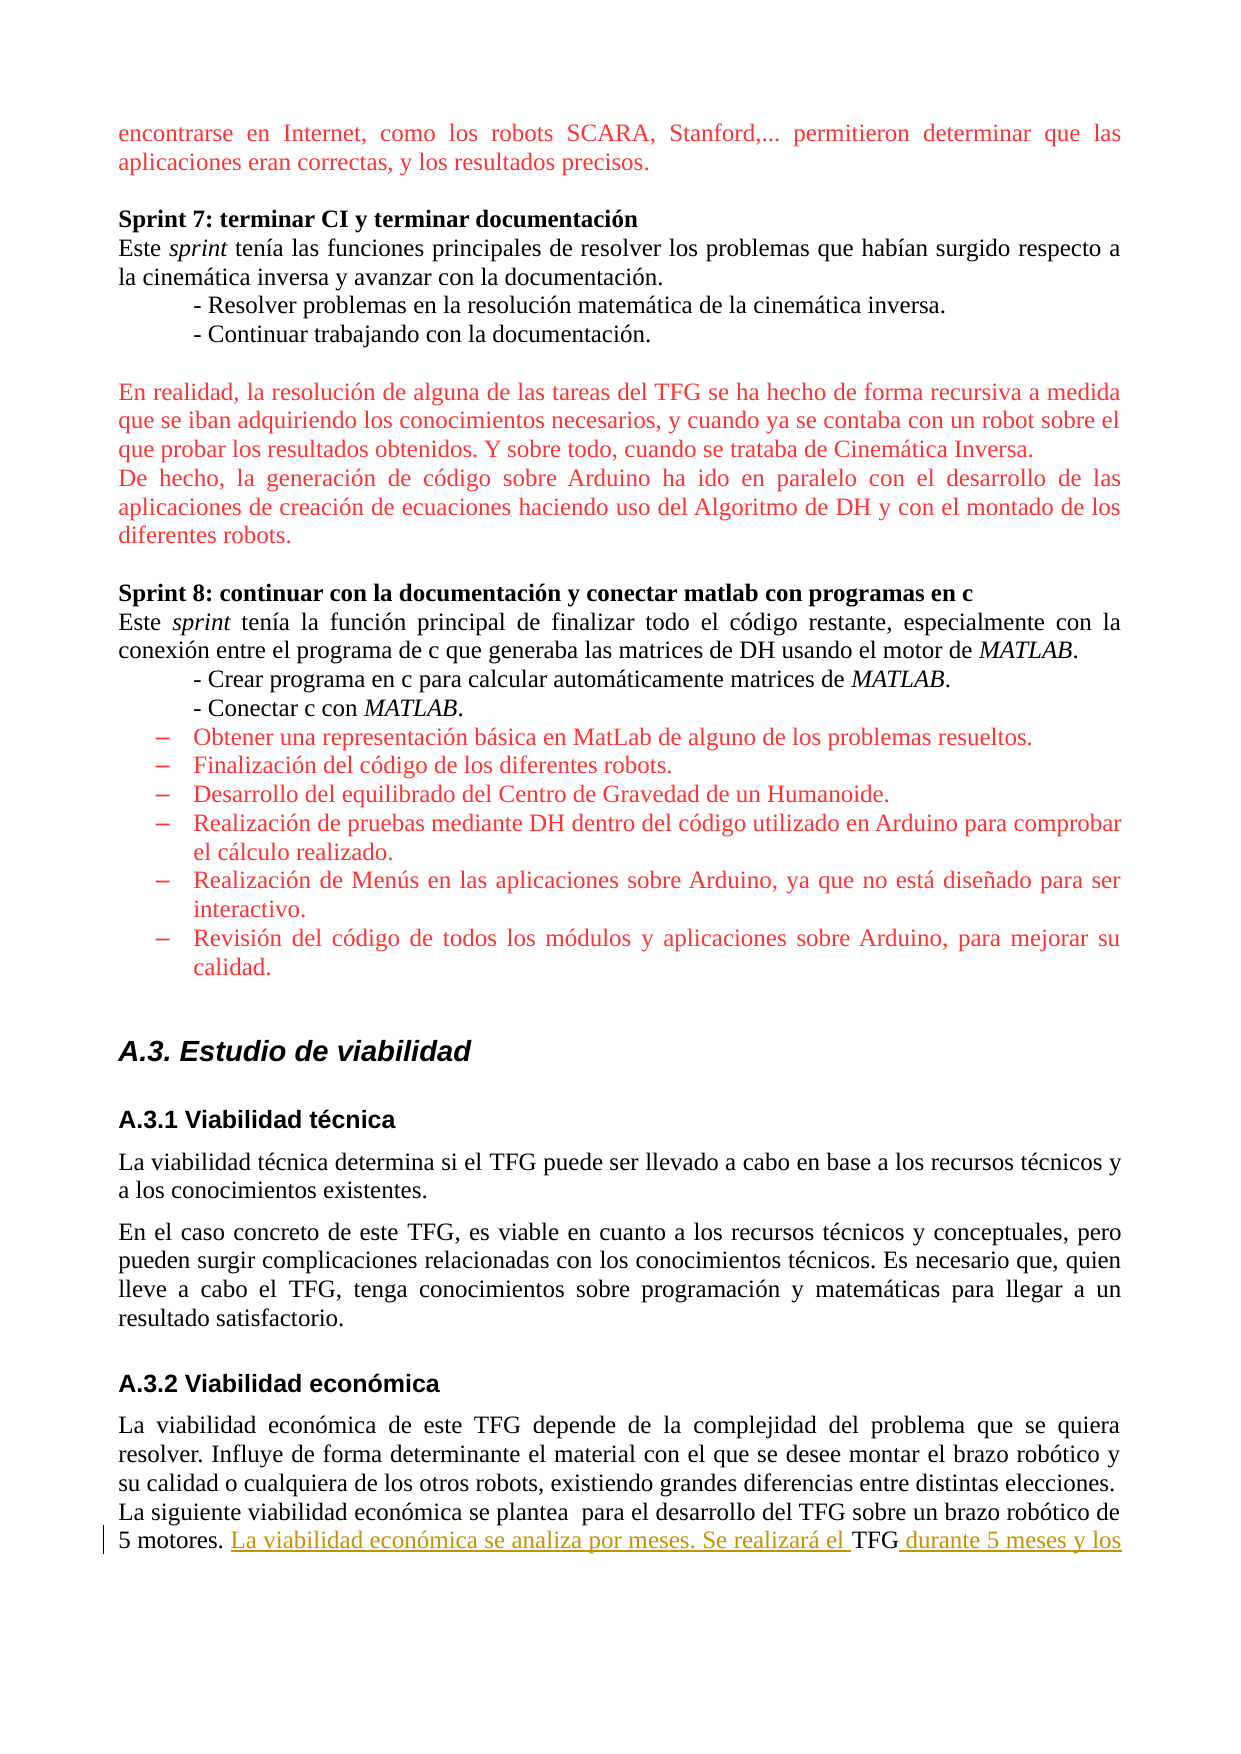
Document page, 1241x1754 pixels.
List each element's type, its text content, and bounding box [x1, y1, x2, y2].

subtitle A.3.2 Viabilidad económica [118, 1369, 1122, 1398]
list Desarrollo del equilibrado del Centro de Gravedad de un Humanoide. [156, 779, 1122, 808]
list Realización de pruebas mediante DH dentro del código utilizado en Arduino para comprobar el cálculo realizado. [156, 808, 1122, 866]
list - Crear programa en c para calcular automáticamente matrices de MATLAB. [156, 664, 1122, 693]
subtitle A.3.1 Viabilidad técnica [118, 1105, 1122, 1134]
text En el caso concreto de este TFG, es viable en cuanto a los recursos técnicos y conceptuales, pero pueden surgir complicaciones relacionadas con los conocimientos técnicos. Es necesario que, quien lleve a cabo el TFG, tenga conocimientos sobre programación y matemáticas para llegar a un resultado satisfactorio. [118, 1217, 1122, 1332]
text De hecho, la generación de código sobre Arduino ha ido en paralelo con el desarrollo de las aplicaciones de creación de ecuaciones haciendo uso del Algoritmo de DH y con el montado de los diferentes robots. [118, 463, 1122, 549]
text encontrarse en Internet, como los robots SCARA, Stanford,... permitieron determinar que las aplicaciones eran correctas, y los resultados precisos. [118, 118, 1122, 176]
list Realización de Menús en las aplicaciones sobre Arduino, ya que no está diseñado para ser interactivo. [156, 866, 1122, 923]
text Sprint 7: terminar CI y terminar documentación [118, 204, 1122, 233]
text La viabilidad técnica determina si el TFG puede ser llevado a cabo en base a los recursos técnicos y a los conocimientos existentes. [118, 1147, 1122, 1204]
list - Continuar trabajando con la documentación. [156, 319, 1122, 348]
text La viabilidad económica de este TFG depende de la complejidad del problema que se quiera resolver. Influye de forma determinante el material con el que se desee montar el brazo robótico y su calidad o cualquiera de los otros robots, existiendo grandes diferencias entre distintas elecciones. [118, 1410, 1122, 1497]
text Sprint 8: continuar con la documentación y conectar matlab con programas en c [118, 578, 1122, 607]
list - Resolver problemas en la resolución matemática de la cinemática inversa. [156, 291, 1122, 319]
subtitle A.3. Estudio de viabilidad [118, 1034, 1122, 1068]
text La siguiente viabilidad económica se plantea para el desarrollo del TFG sobre un brazo robótico de 5 motores. La viabilidad económica se analiza por meses. Se realizará el TFG durante 5 meses y los [118, 1497, 1122, 1554]
list Revisión del código de todos los módulos y aplicaciones sobre Arduino, para mejorar su calidad. [156, 923, 1122, 981]
list - Conectar c con MATLAB. [156, 693, 1122, 722]
list Obtener una representación básica en MatLab de alguno de los problemas resueltos. [156, 722, 1122, 751]
list Finalización del código de los diferentes robots. [156, 751, 1122, 779]
text Este sprint tenía las funciones principales de resolver los problemas que habían surgido respecto a la cinemática inversa y avanzar con la documentación. [118, 233, 1122, 291]
text En realidad, la resolución de alguna de las tareas del TFG se ha hecho de forma recursiva a medida que se iban adquiriendo los conocimientos necesarios, y cuando ya se contaba con un robot sobre el que probar los resultados obtenidos. Y sobre todo, cuando se trataba de Cinemática Inversa. [118, 377, 1122, 463]
text Este sprint tenía la función principal de finalizar todo el código restante, especialmente con la conexión entre el programa de c que generaba las matrices de DH usando el motor de MATLAB. [118, 607, 1122, 664]
